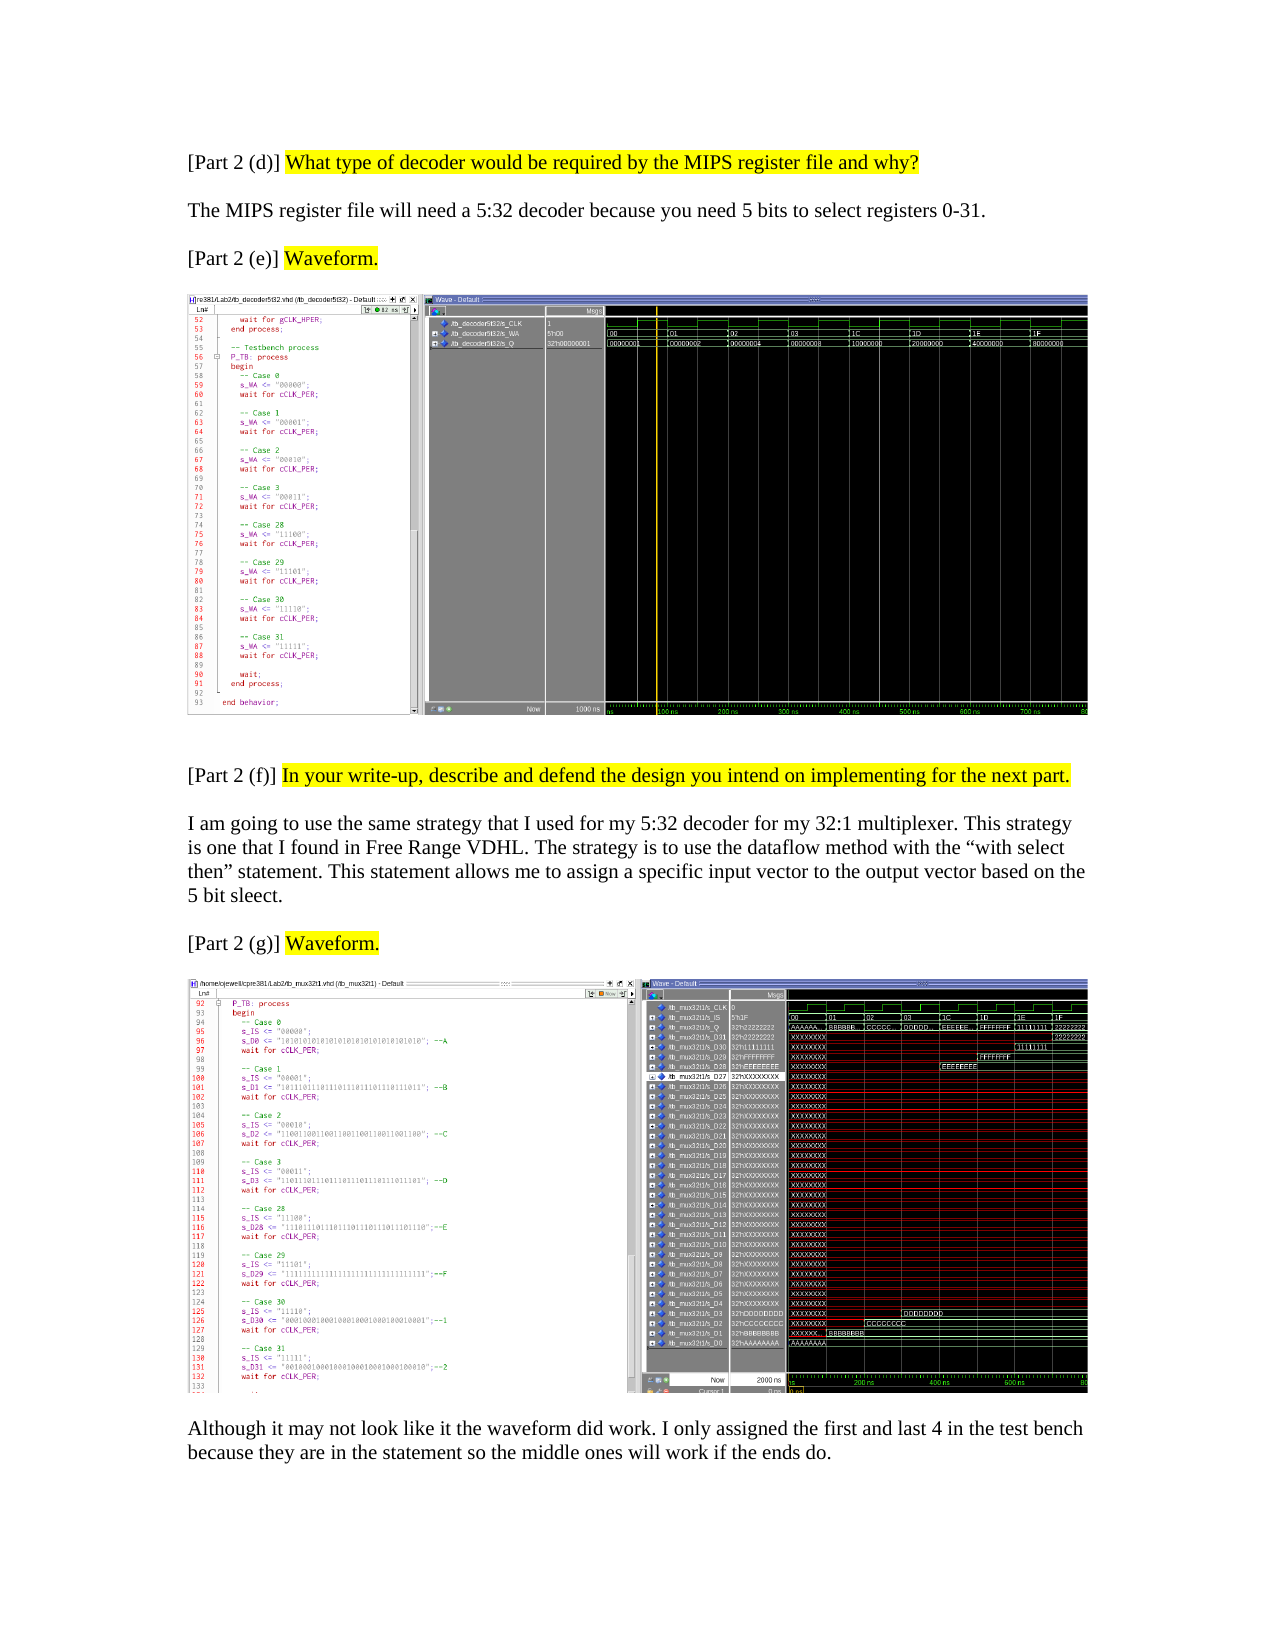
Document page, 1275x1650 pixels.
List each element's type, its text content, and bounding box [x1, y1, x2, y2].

picture [187, 979, 1088, 1393]
text [Part 2 (d)] What type of decoder would be required by the MIPS register file and why? [187, 150, 1087, 174]
picture [187, 294, 1088, 715]
text [Part 2 (g)] Waveform. [187, 931, 1087, 955]
text The MIPS register file will need a 5:32 decoder because you need 5 bits to select registers 0-31. [187, 198, 1087, 222]
text I am going to use the same strategy that I used for my 5:32 decoder for my 32:1 multiplexer. This strategy is one that I found in Free Range VDHL. The strategy is to use the dataflow method with the “with select then” statement. This statement allows me to assign a specific input vector to the output vector based on the 5 bit sleect. [187, 811, 1087, 907]
text Although it may not look like it the waveform did work. I only assigned the first and last 4 in the test bench because they are in the statement so the middle ones will work if the ends do. [187, 1416, 1087, 1464]
text [Part 2 (f)] In your write-up, describe and defend the design you intend on implementing for the next part. [187, 763, 1087, 787]
text [Part 2 (e)] Waveform. [187, 246, 1087, 270]
